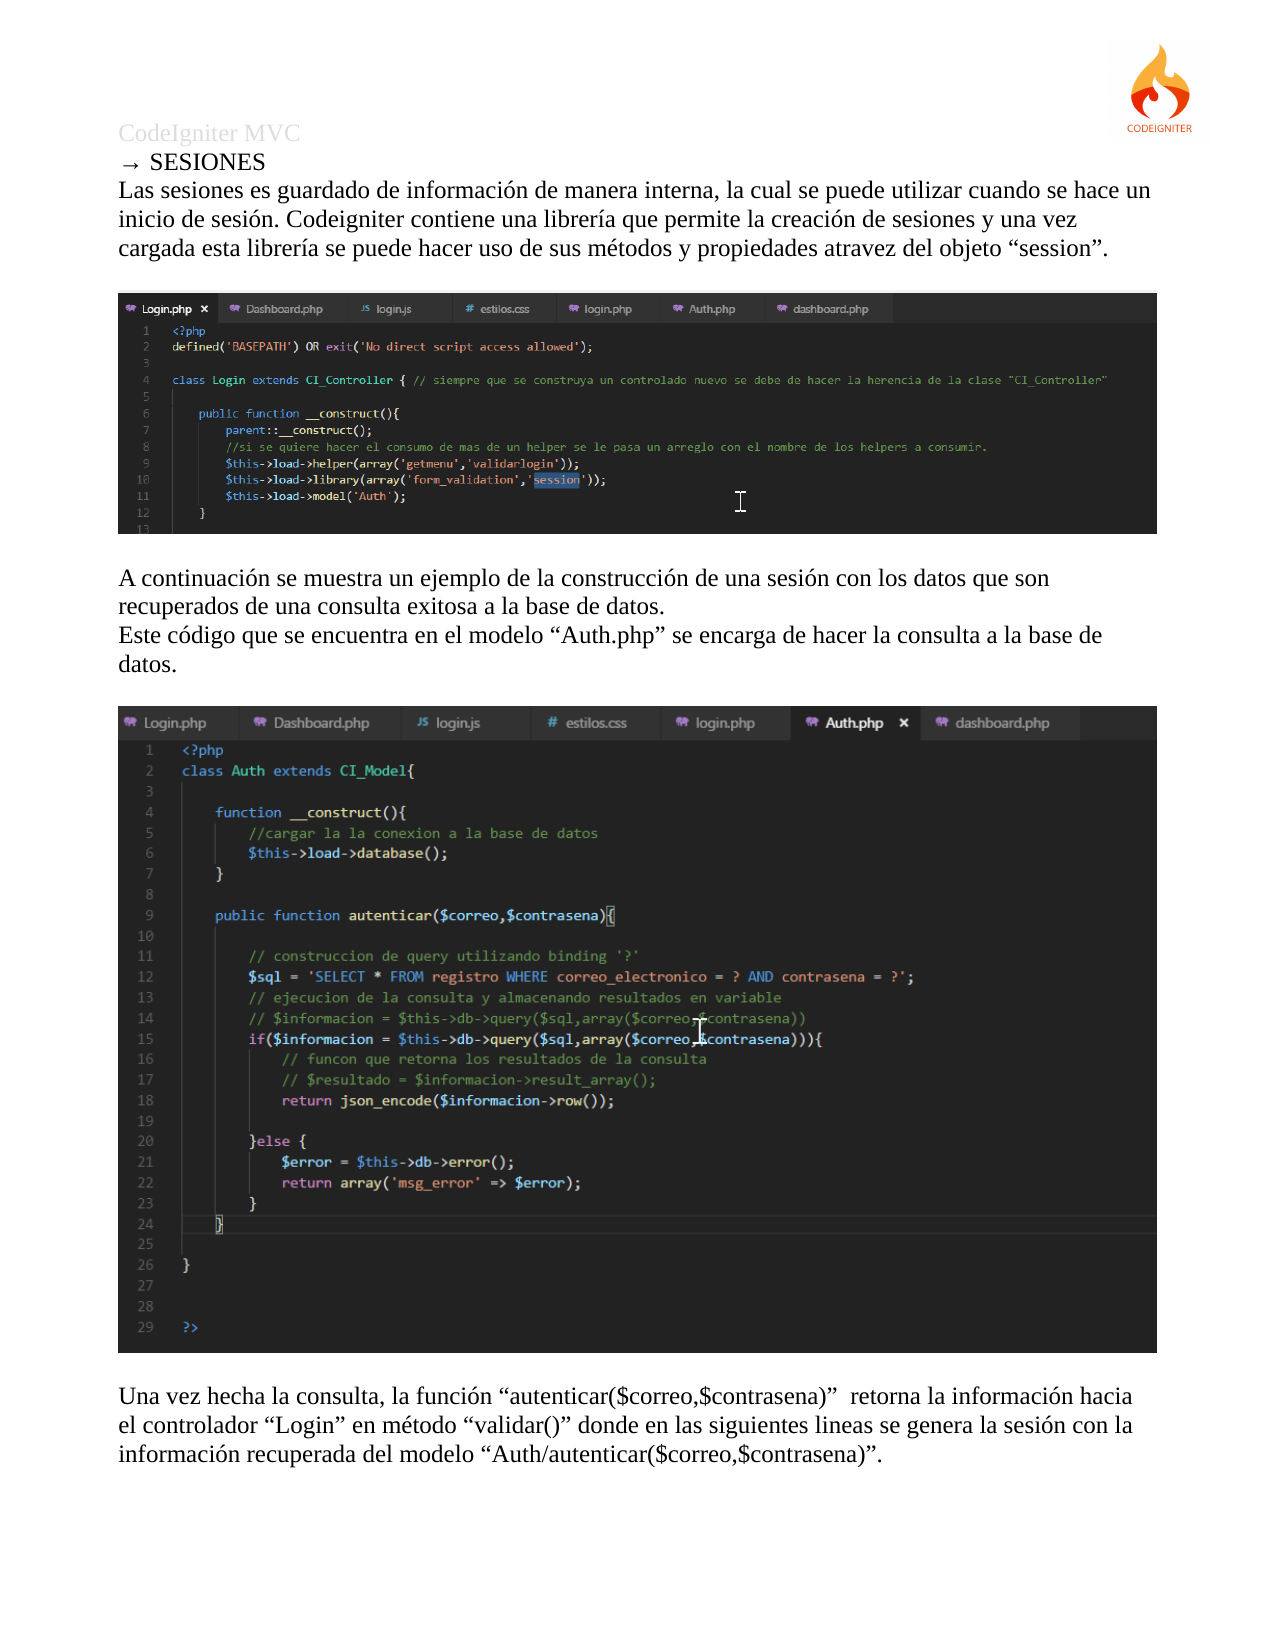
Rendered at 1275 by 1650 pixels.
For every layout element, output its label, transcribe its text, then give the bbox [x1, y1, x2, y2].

picture [118, 706, 1157, 1353]
text Las sesiones es guardado de información de manera interna, la cual se puede utilizar cuando se hace un inicio de sesión. Codeigniter contiene una librería que permite la creación de sesiones y una vez cargada esta librería se puede hacer uso de sus métodos y propiedades atravez del objeto “session”. [118, 176, 1157, 262]
text A continuación se muestra un ejemplo de la construcción de una sesión con los datos que son recuperados de una consulta exitosa a la base de datos. [118, 563, 1157, 620]
picture [1107, 36, 1213, 142]
text Este código que se encuentra en el modelo “Auth.php” se encarga de hacer la consulta a la base de datos. [118, 620, 1157, 678]
picture [118, 290, 1157, 534]
text → SESIONES [118, 147, 1157, 176]
text Una vez hecha la consulta, la función “autenticar($correo,$contrasena)” retorna la información hacia el controlador “Login” en método “validar()” donde en las siguientes lineas se genera la sesión con la información recuperada del modelo “Auth/autenticar($correo,$contrasena)”. [118, 1381, 1157, 1467]
